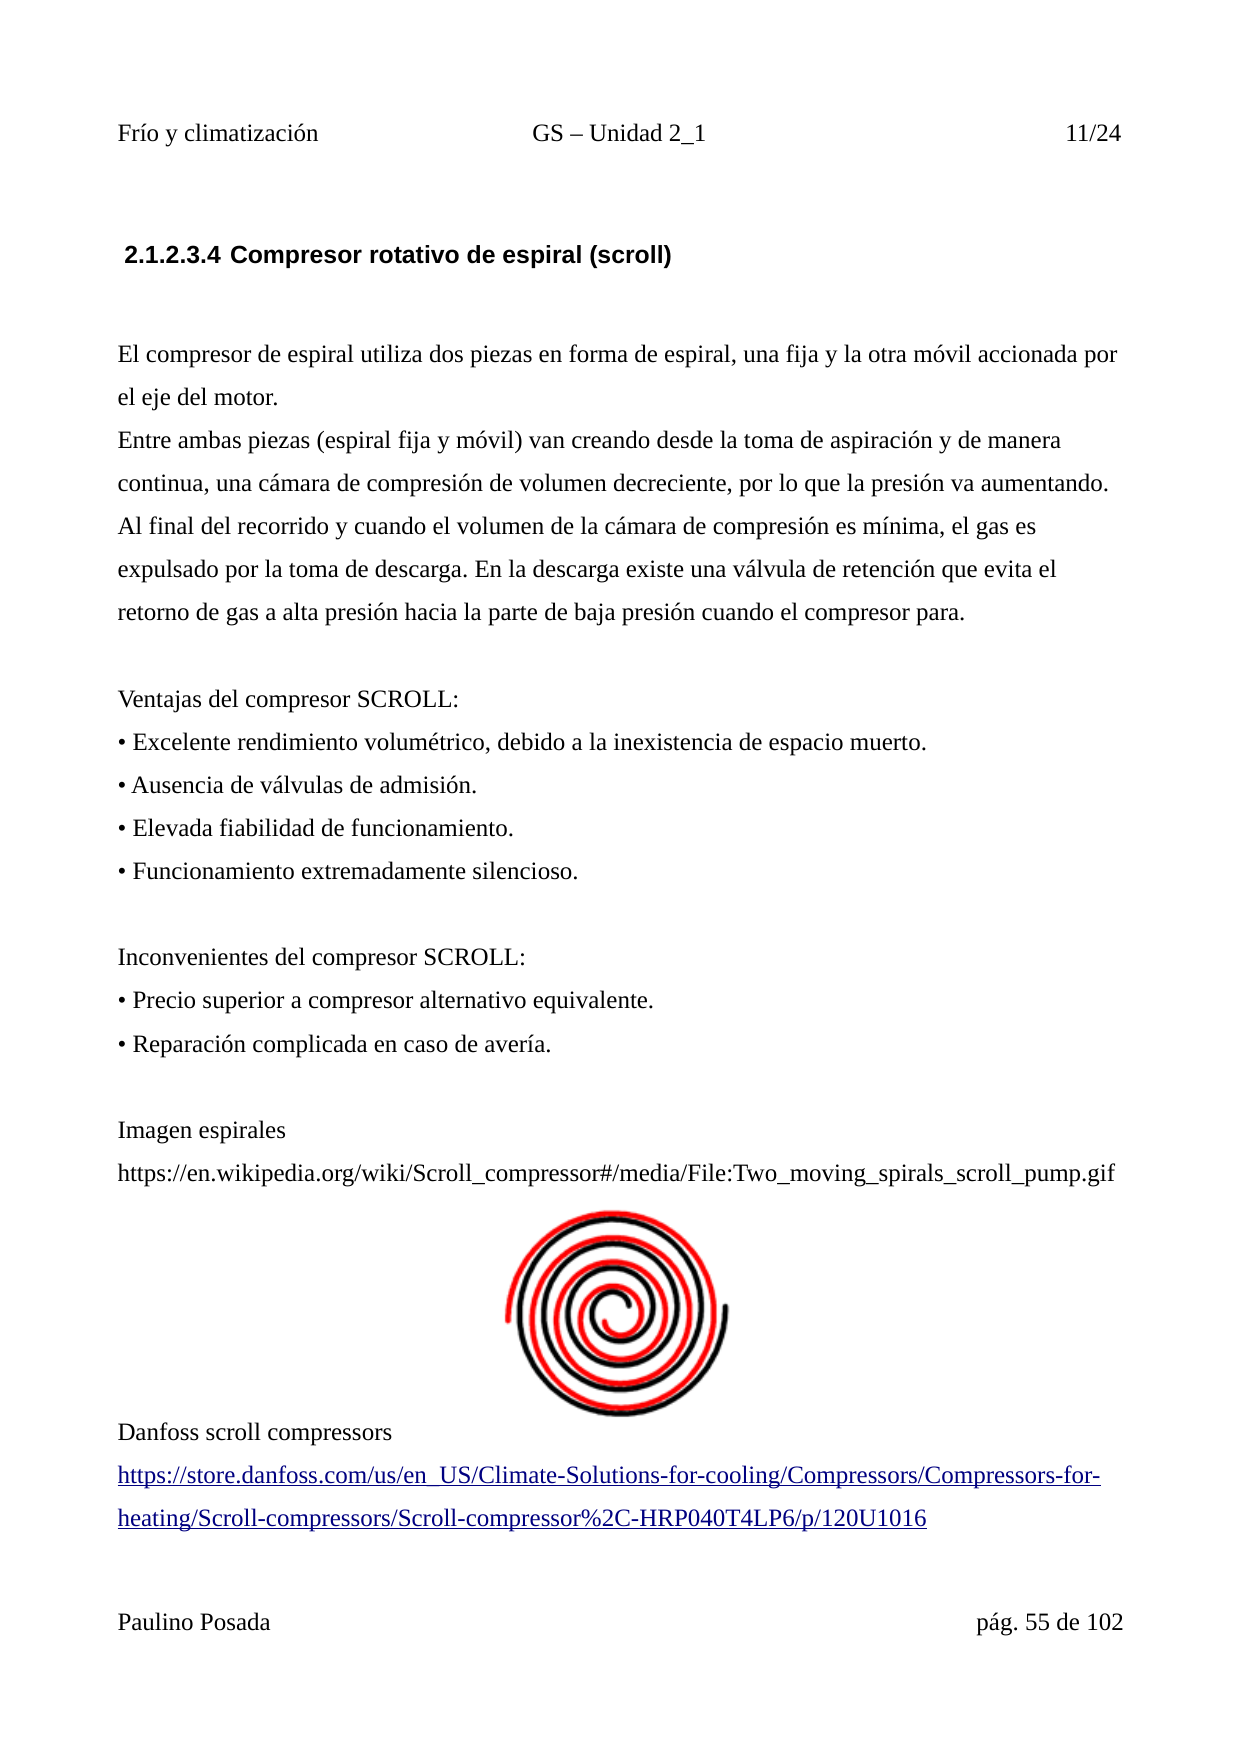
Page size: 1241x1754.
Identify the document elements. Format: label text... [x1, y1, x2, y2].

text Danfoss scroll compressors [117, 1417, 1123, 1446]
picture [496, 1201, 745, 1439]
text • Ausencia de válvulas de admisión. [117, 770, 1123, 799]
subtitle Compresor rotativo de espiral (scroll) [117, 240, 1123, 269]
text Imagen espirales [117, 1115, 1123, 1144]
text • Elevada fiabilidad de funcionamiento. [117, 813, 1123, 842]
text • Reparación complicada en caso de avería. [117, 1029, 1123, 1057]
text El compresor de espiral utiliza dos piezas en forma de espiral, una fija y la otra móvil accionada por el eje del motor. [117, 339, 1123, 411]
text Entre ambas piezas (espiral fija y móvil) van creando desde la toma de aspiración y de manera continua, una cámara de compresión de volumen decreciente, por lo que la presión va aumentando. Al final del recorrido y cuando el volumen de la cámara de compresión es mínima, el gas es expulsado por la toma de descarga. En la descarga existe una válvula de retención que evita el retorno de gas a alta presión hacia la parte de baja presión cuando el compresor para. [117, 425, 1123, 626]
text https://store.danfoss.com/us/en_US/Climate-Solutions-for-cooling/Compressors/Compressors-for-heating/Scroll-compressors/Scroll-compressor%2C-HRP040T4LP6/p/120U1016 [117, 1460, 1123, 1532]
text • Funcionamiento extremadamente silencioso. [117, 856, 1123, 885]
text Ventajas del compresor SCROLL: [117, 684, 1123, 712]
text https://en.wikipedia.org/wiki/Scroll_compressor#/media/File:Two_moving_spirals_scroll_pump.gif [117, 1158, 1123, 1187]
text • Excelente rendimiento volumétrico, debido a la inexistencia de espacio muerto. [117, 727, 1123, 756]
text • Precio superior a compresor alternativo equivalente. [117, 986, 1123, 1014]
text Inconvenientes del compresor SCROLL: [117, 942, 1123, 971]
